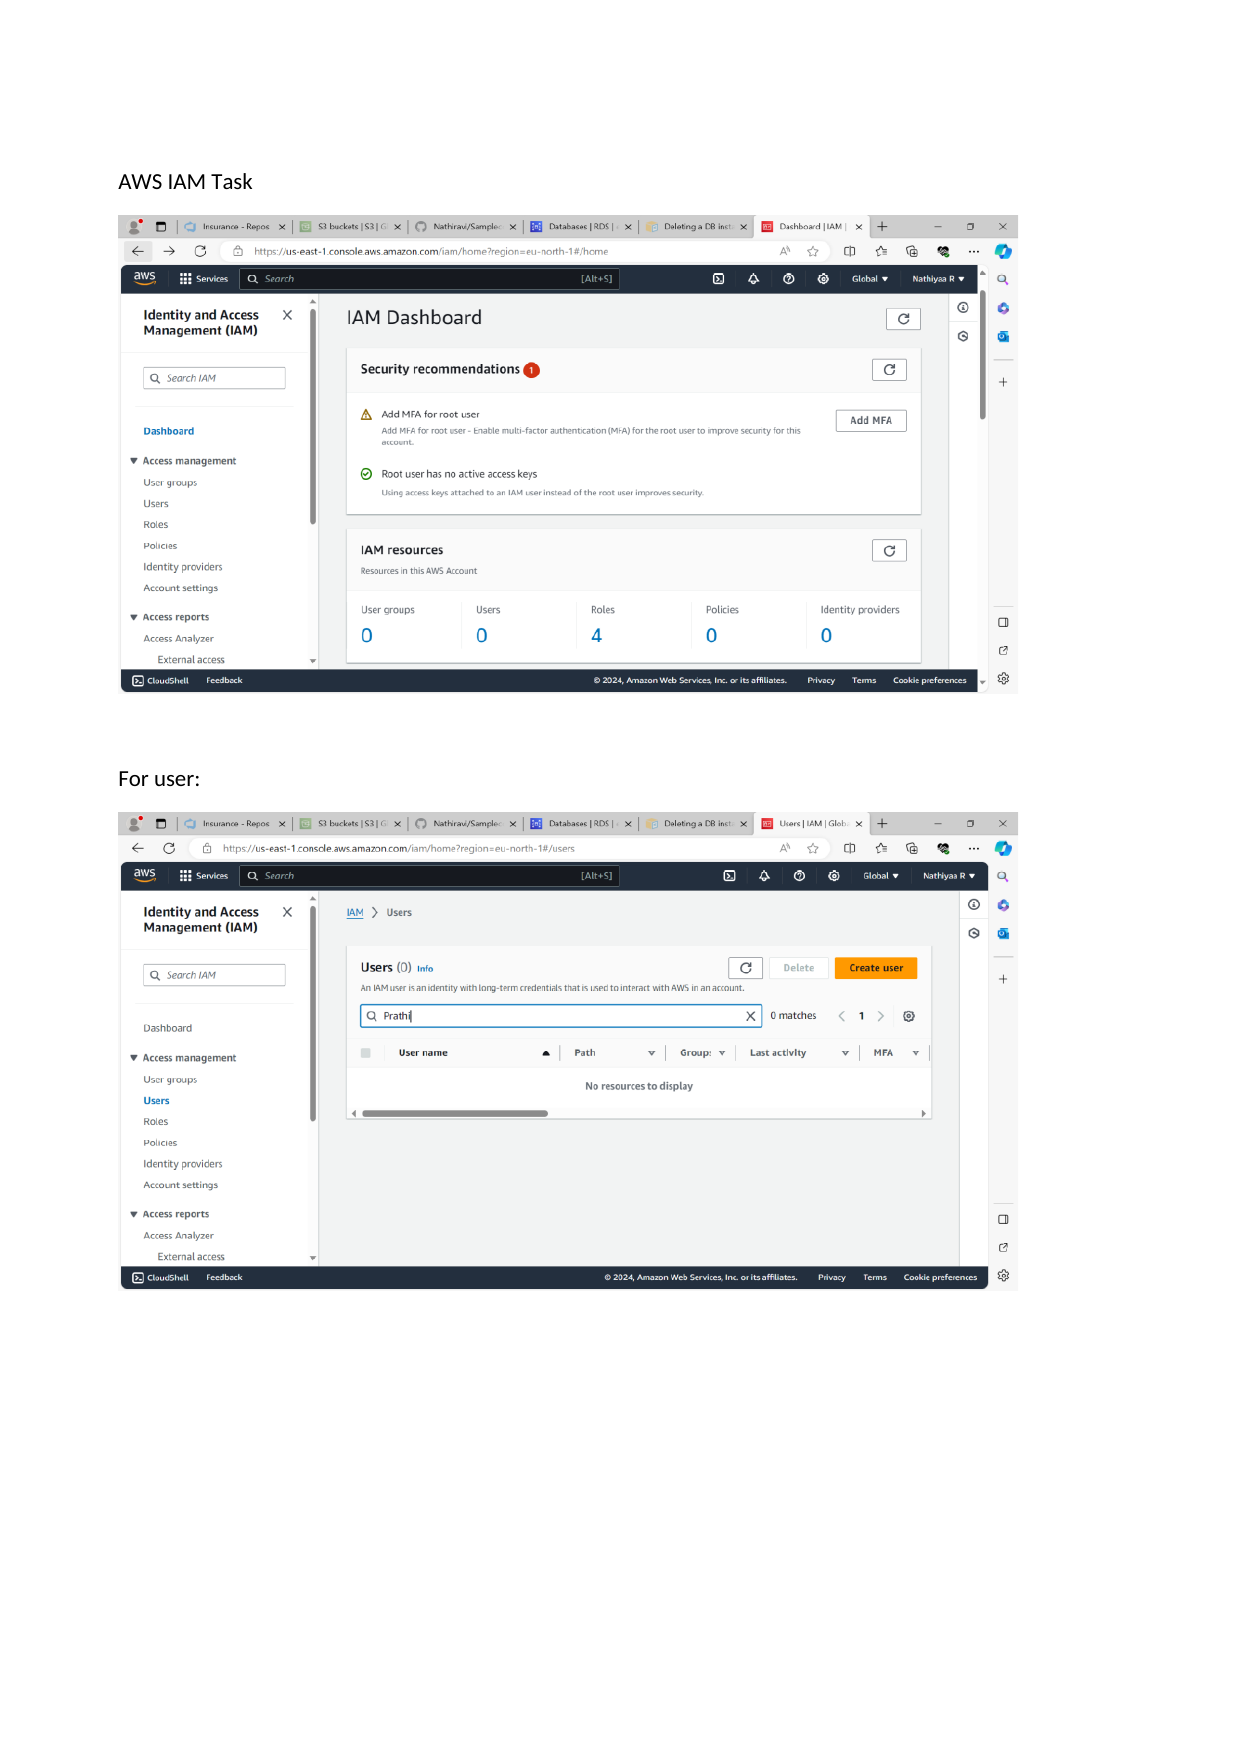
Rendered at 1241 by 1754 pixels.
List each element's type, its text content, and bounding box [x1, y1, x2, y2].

text AWS IAM Task [118, 167, 1122, 195]
text For user: [118, 764, 1122, 792]
